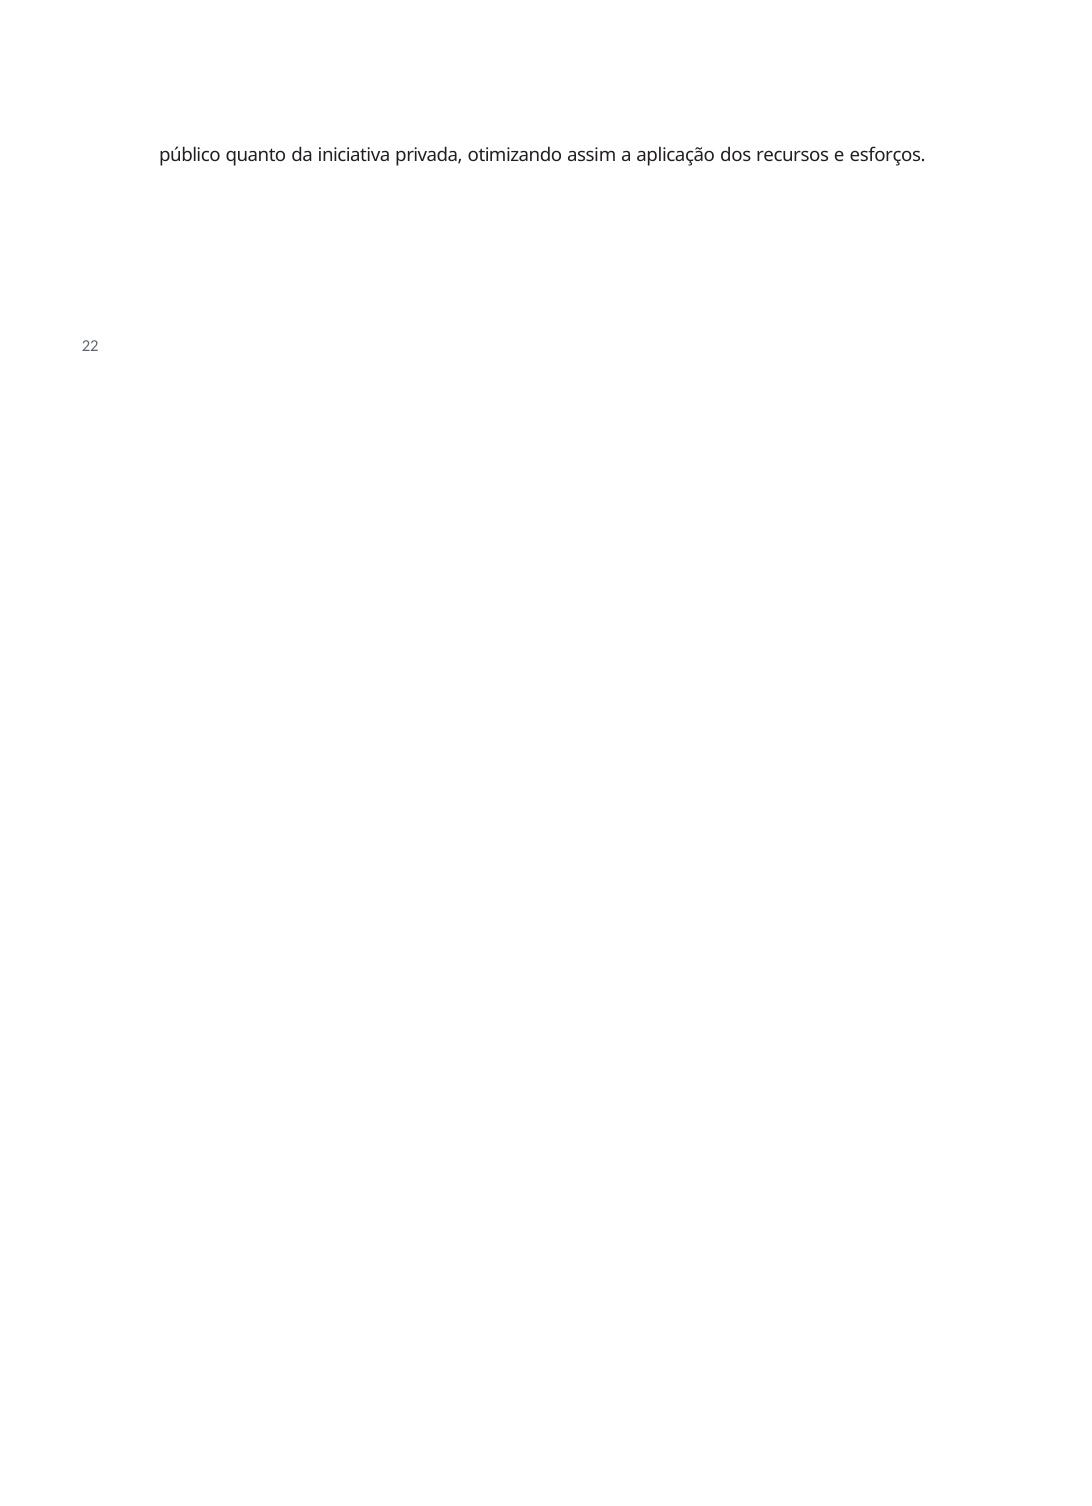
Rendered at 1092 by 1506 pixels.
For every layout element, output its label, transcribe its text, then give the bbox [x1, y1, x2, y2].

text 22 [82, 336, 1023, 356]
text Necessário também se faz a elaboração de diagnósticos, estudos de casos, estudos e pesquisas de perfis e de satisfação de turistas, além da identificação e da premiação de boas práticas. Esses estudos e pesquisas poderão orientar as tomadas de decisões tanto do setor público quanto da iniciativa privada, otimizando assim a aplicação dos recursos e esforços. [159, 142, 973, 167]
